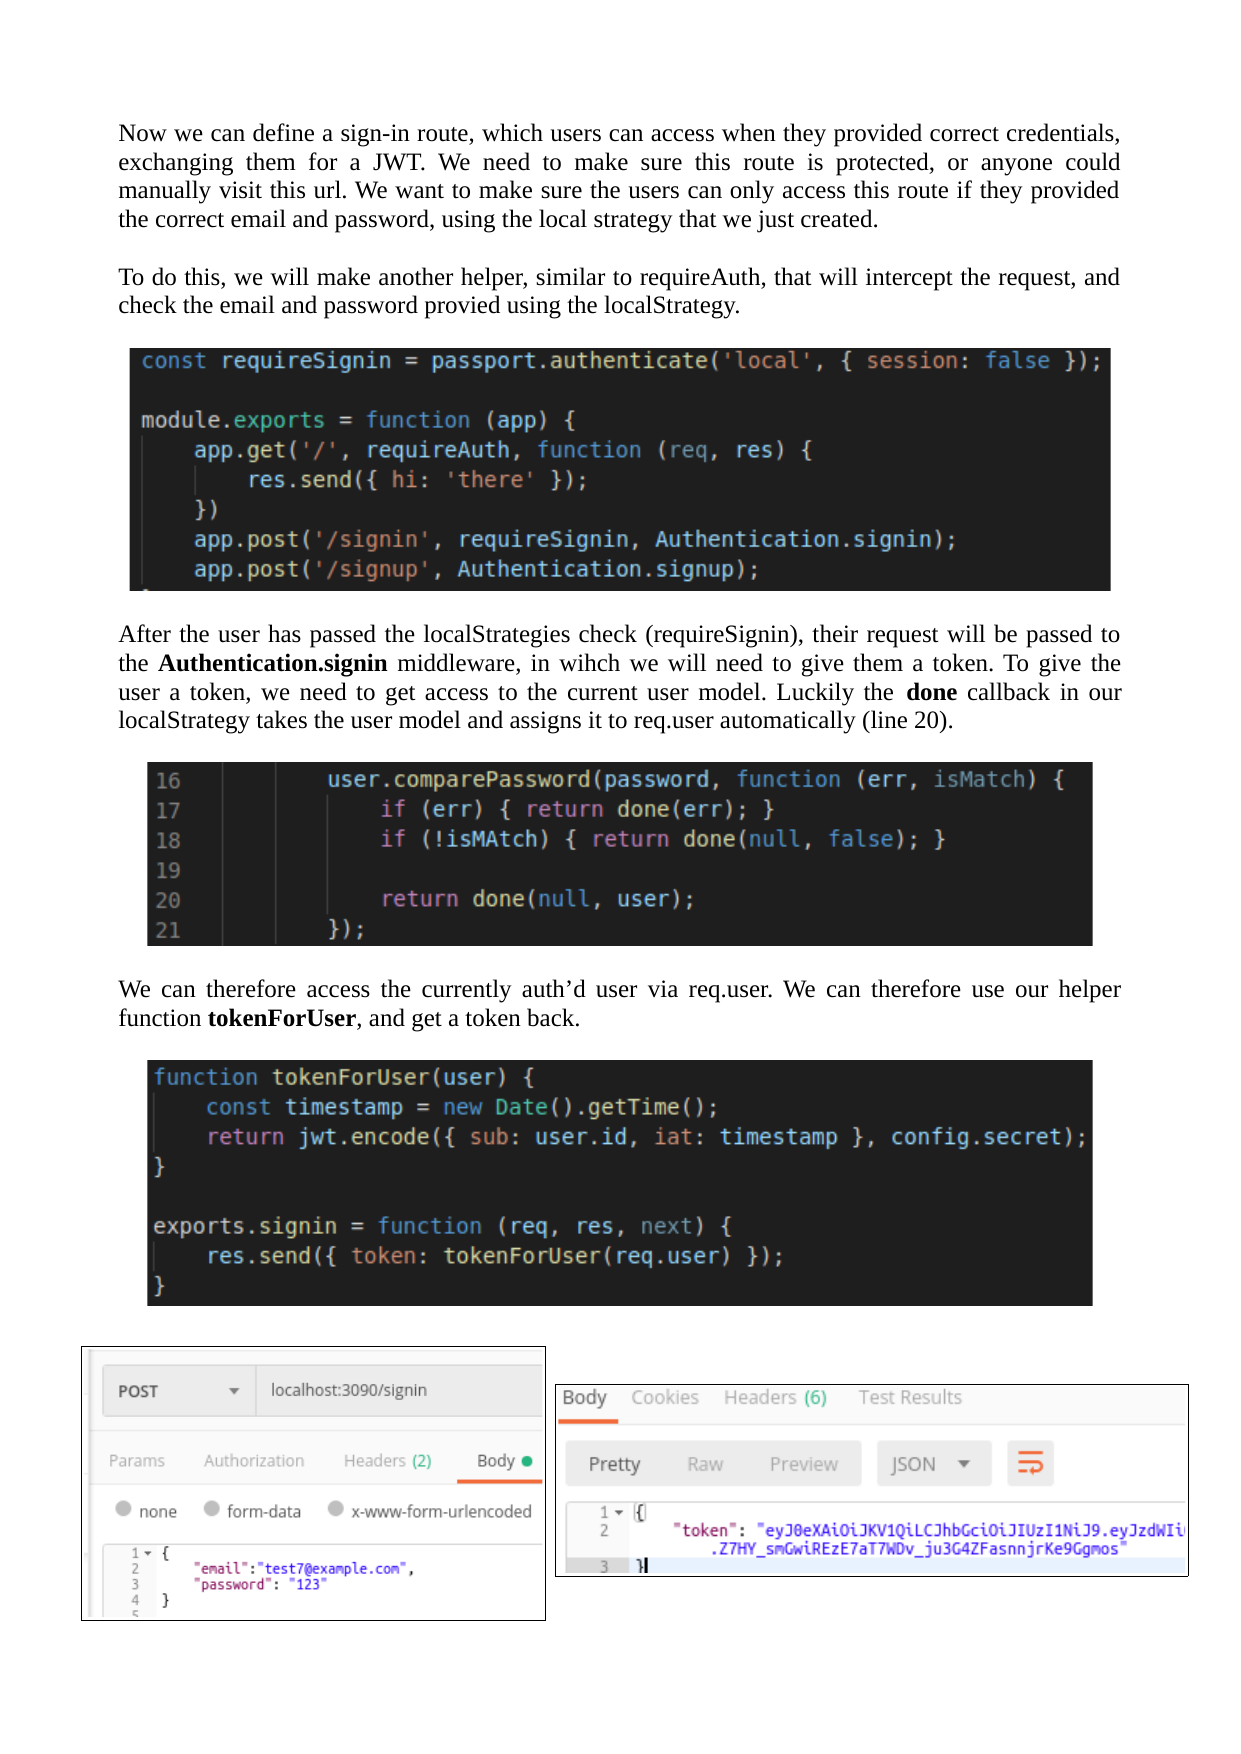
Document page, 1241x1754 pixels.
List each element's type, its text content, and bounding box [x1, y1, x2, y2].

text After the user has passed the localStrategies check (requireSignin), their request will be passed to the Authentication.signin middleware, in wihch we will need to give them a token. To give the user a token, we need to get access to the current user model. Luckily the done callback in our localStrategy takes the user model and assigns it to req.user automatically (line 20). [118, 619, 1122, 734]
picture [129, 348, 1111, 591]
picture [147, 1060, 1093, 1306]
text We can therefore access the currently auth’d user via req.user. We can therefore use our helper function tokenForUser, and get a token back. [118, 974, 1122, 1032]
picture [84, 1349, 543, 1617]
text Now we can define a sign-in route, which users can access when they provided correct credentials, exchanging them for a JWT. We need to make sure this route is protected, or anyone could manually visit this url. We want to make sure the users can only access this route if they provided the correct email and password, using the local strategy that we just created. [118, 118, 1122, 233]
picture [147, 762, 1093, 946]
picture [558, 1386, 1185, 1573]
text To do this, we will make another helper, similar to requireAuth, that will intercept the request, and check the email and password provied using the localStrategy. [118, 262, 1122, 319]
